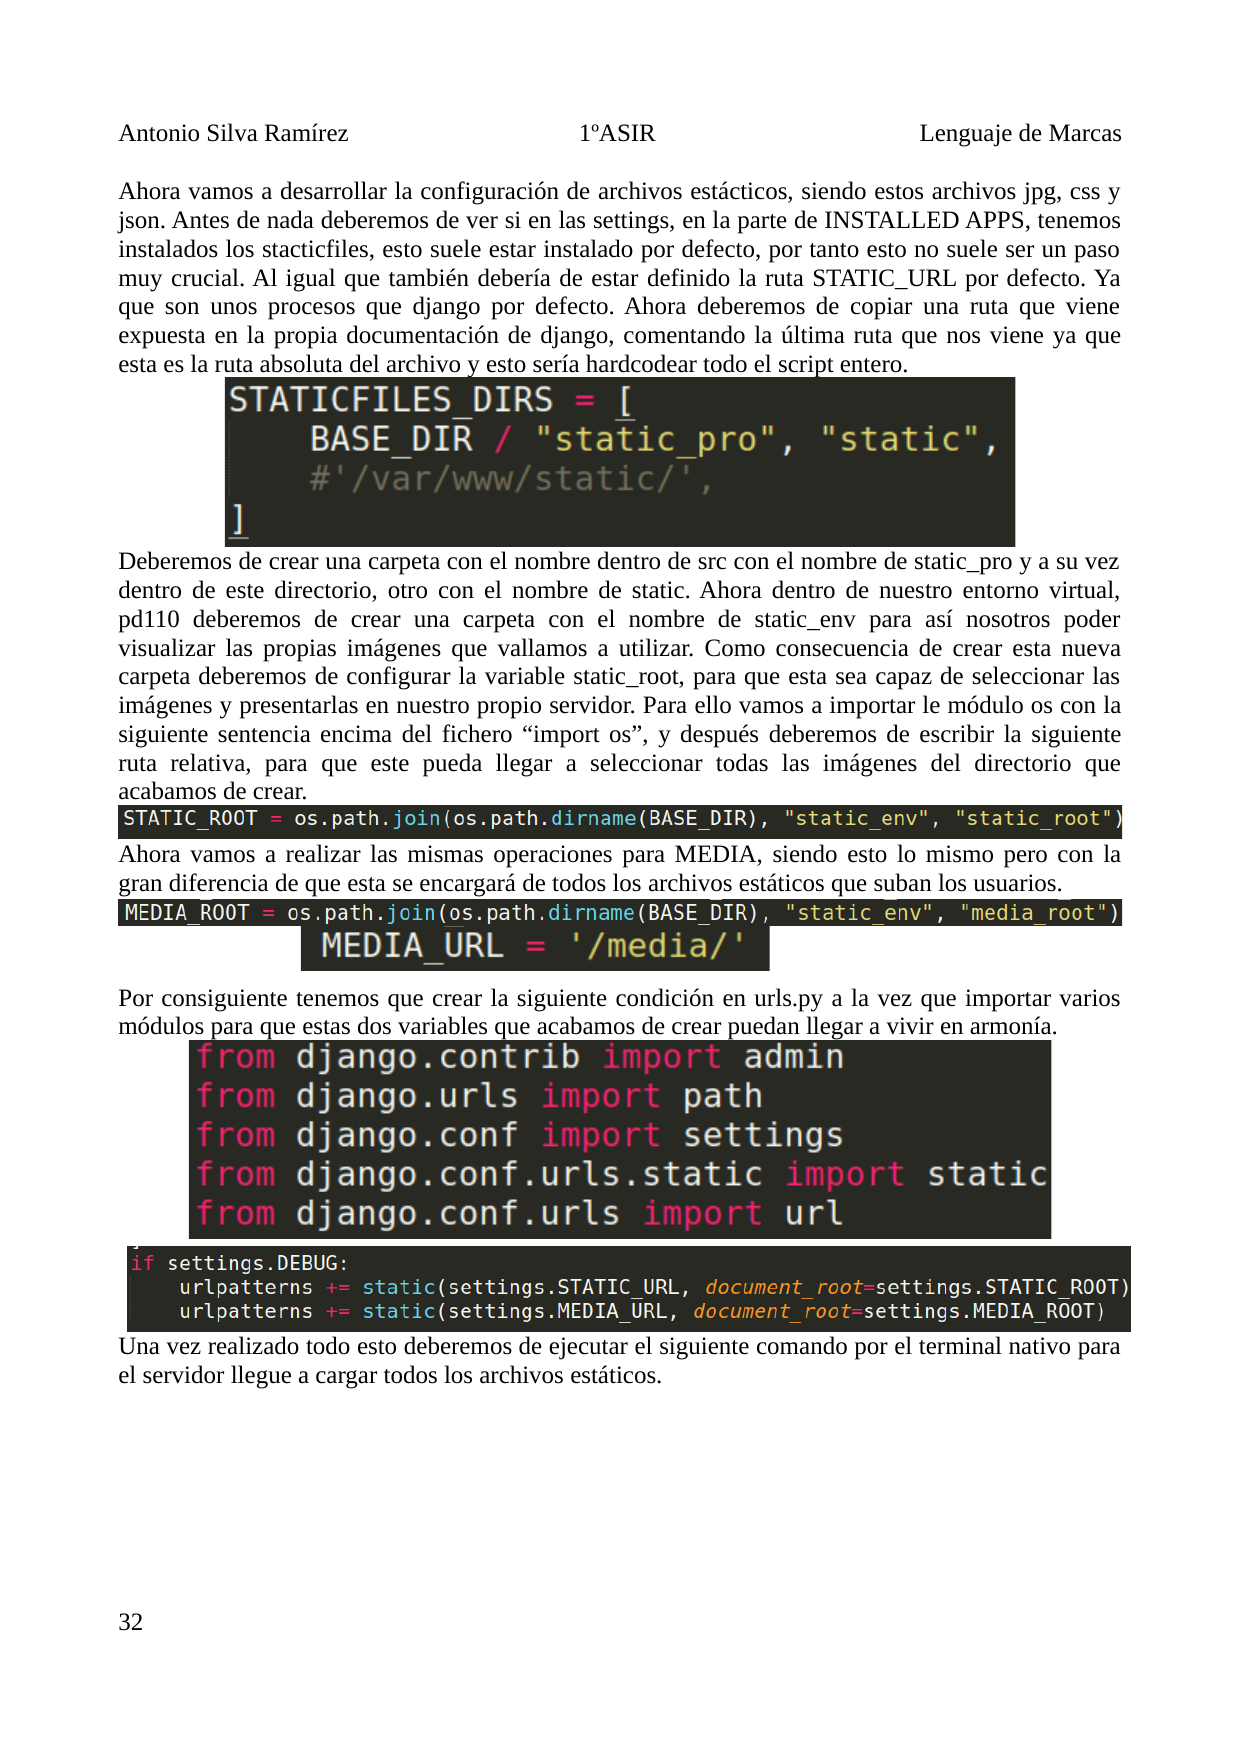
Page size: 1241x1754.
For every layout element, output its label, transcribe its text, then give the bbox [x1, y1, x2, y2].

picture [188, 1040, 1052, 1239]
picture [118, 805, 1123, 839]
text Una vez realizado todo esto deberemos de ejecutar el siguiente comando por el terminal nativo para el servidor llegue a cargar todos los archivos estáticos. [118, 1040, 1122, 1389]
text Ahora vamos a desarrollar la configuración de archivos estácticos, siendo estos archivos jpg, css y json. Antes de nada deberemos de ver si en las settings, en la parte de INSTALLED APPS, tenemos instalados los stacticfiles, esto suele estar instalado por defecto, por tanto esto no suele ser un paso muy crucial. Al igual que también debería de estar definido la ruta STATIC_URL por defecto. Ya que son unos procesos que django por defecto. Ahora deberemos de copiar una ruta que viene expuesta en la propia documentación de django, comentando la última ruta que nos viene ya que esta es la ruta absoluta del archivo y esto sería hardcodear todo el script entero. [118, 176, 1122, 378]
picture [118, 899, 1123, 971]
text Ahora vamos a realizar las mismas operaciones para MEDIA, siendo esto lo mismo pero con la gran diferencia de que esta se encargará de todos los archivos estáticos que suban los usuarios. [118, 839, 1122, 896]
text Deberemos de crear una carpeta con el nombre dentro de src con el nombre de static_pro y a su vez dentro de este directorio, otro con el nombre de static. Ahora dentro de nuestro entorno virtual, pd110 deberemos de crear una carpeta con el nombre de static_env para así nosotros poder visualizar las propias imágenes que vallamos a utilizar. Como consecuencia de crear esta nueva carpeta deberemos de configurar la variable static_root, para que esta sea capaz de seleccionar las imágenes y presentarlas en nuestro propio servidor. Para ello vamos a importar le módulo os con la siguiente sentencia encima del fichero “import os”, y después deberemos de escribir la siguiente ruta relativa, para que este pueda llegar a seleccionar todas las imágenes del directorio que acabamos de crear. [118, 378, 1122, 805]
picture [224, 377, 1016, 547]
picture [127, 1246, 1131, 1332]
text Por consiguiente tenemos que crear la siguiente condición en urls.py a la vez que importar varios módulos para que estas dos variables que acabamos de crear puedan llegar a vivir en armonía. [118, 983, 1122, 1040]
